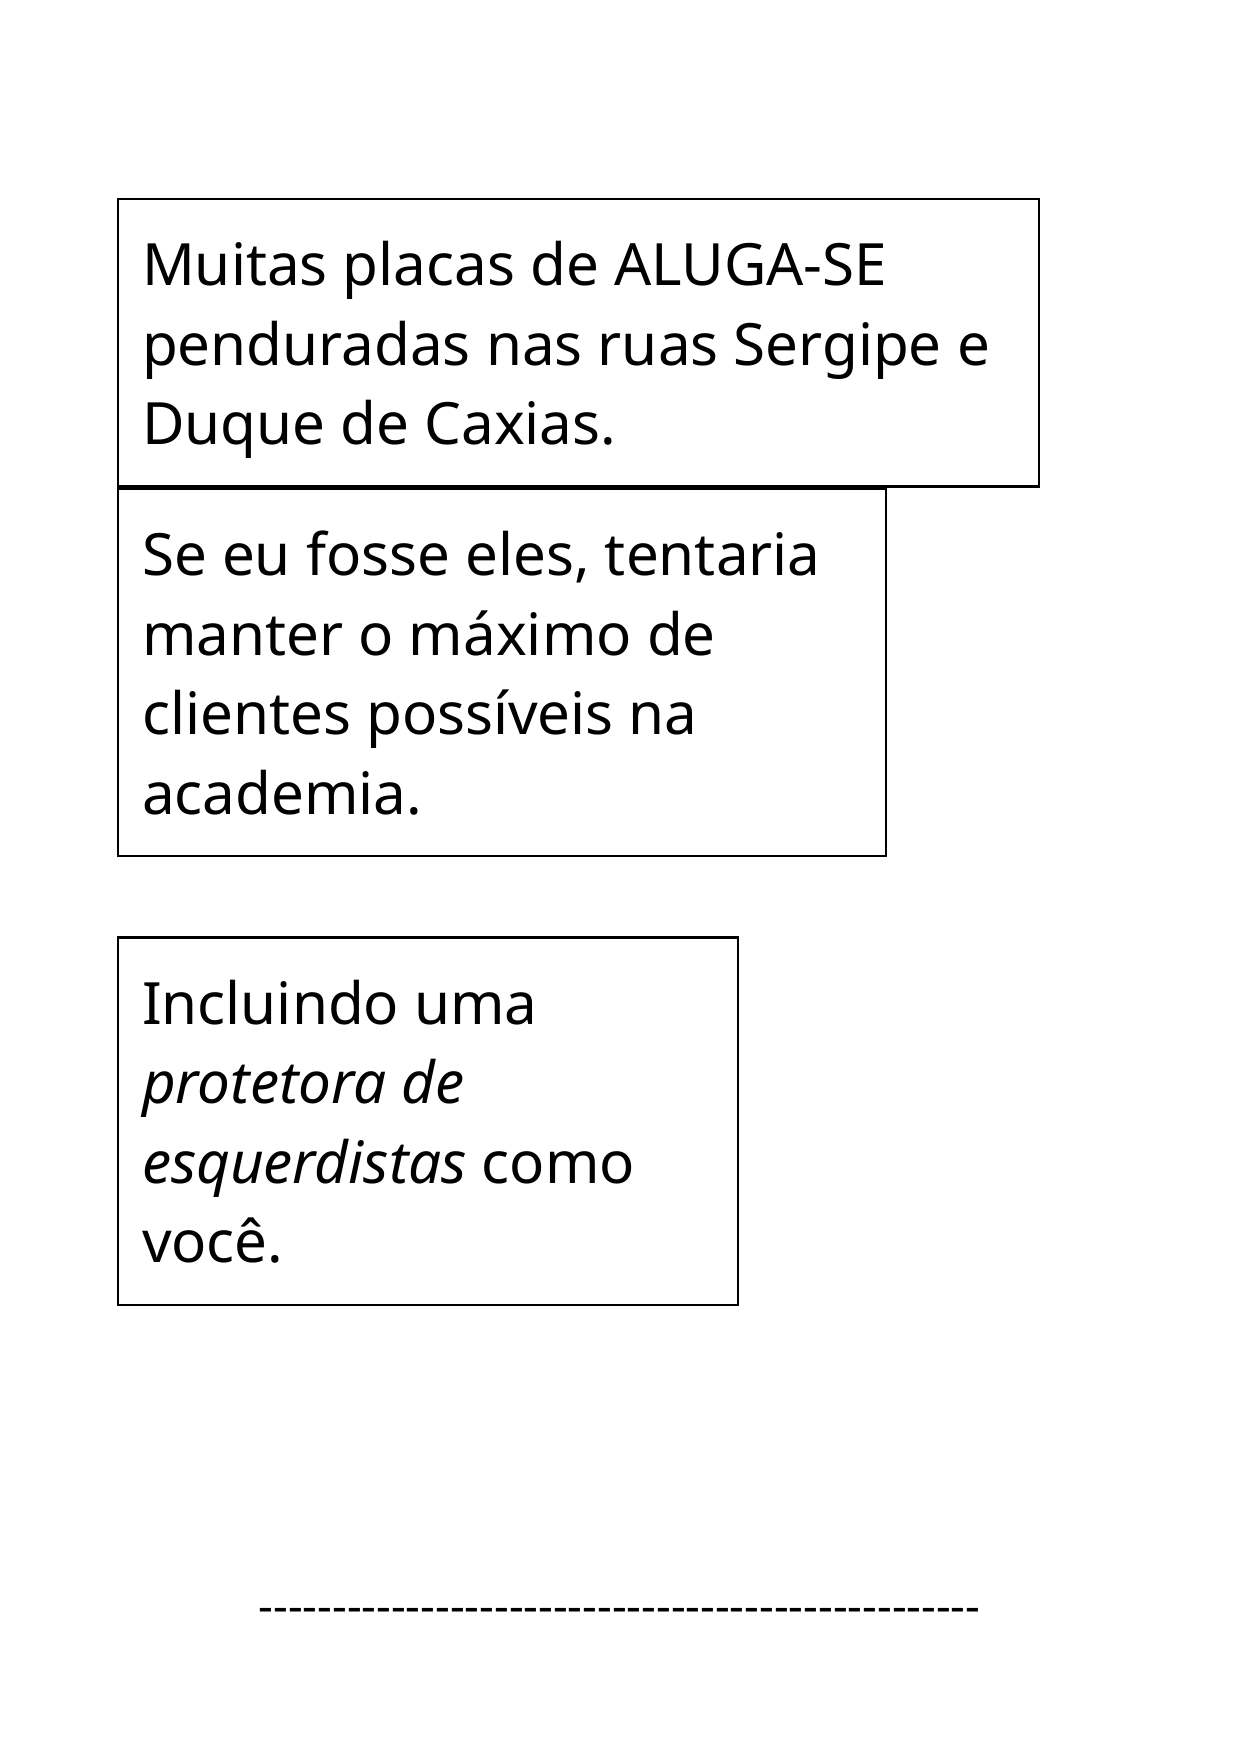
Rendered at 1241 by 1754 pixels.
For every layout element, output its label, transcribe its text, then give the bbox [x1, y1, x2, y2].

table_header Incluindo uma protetora de esquerdistas como você. [119, 939, 737, 1304]
table_header Muitas placas de ALUGA-SE penduradas nas ruas Sergipe e Duque de Caxias. [119, 200, 1038, 485]
table_header Se eu fosse eles, tentaria manter o máximo de clientes possíveis na academia. [119, 490, 885, 855]
